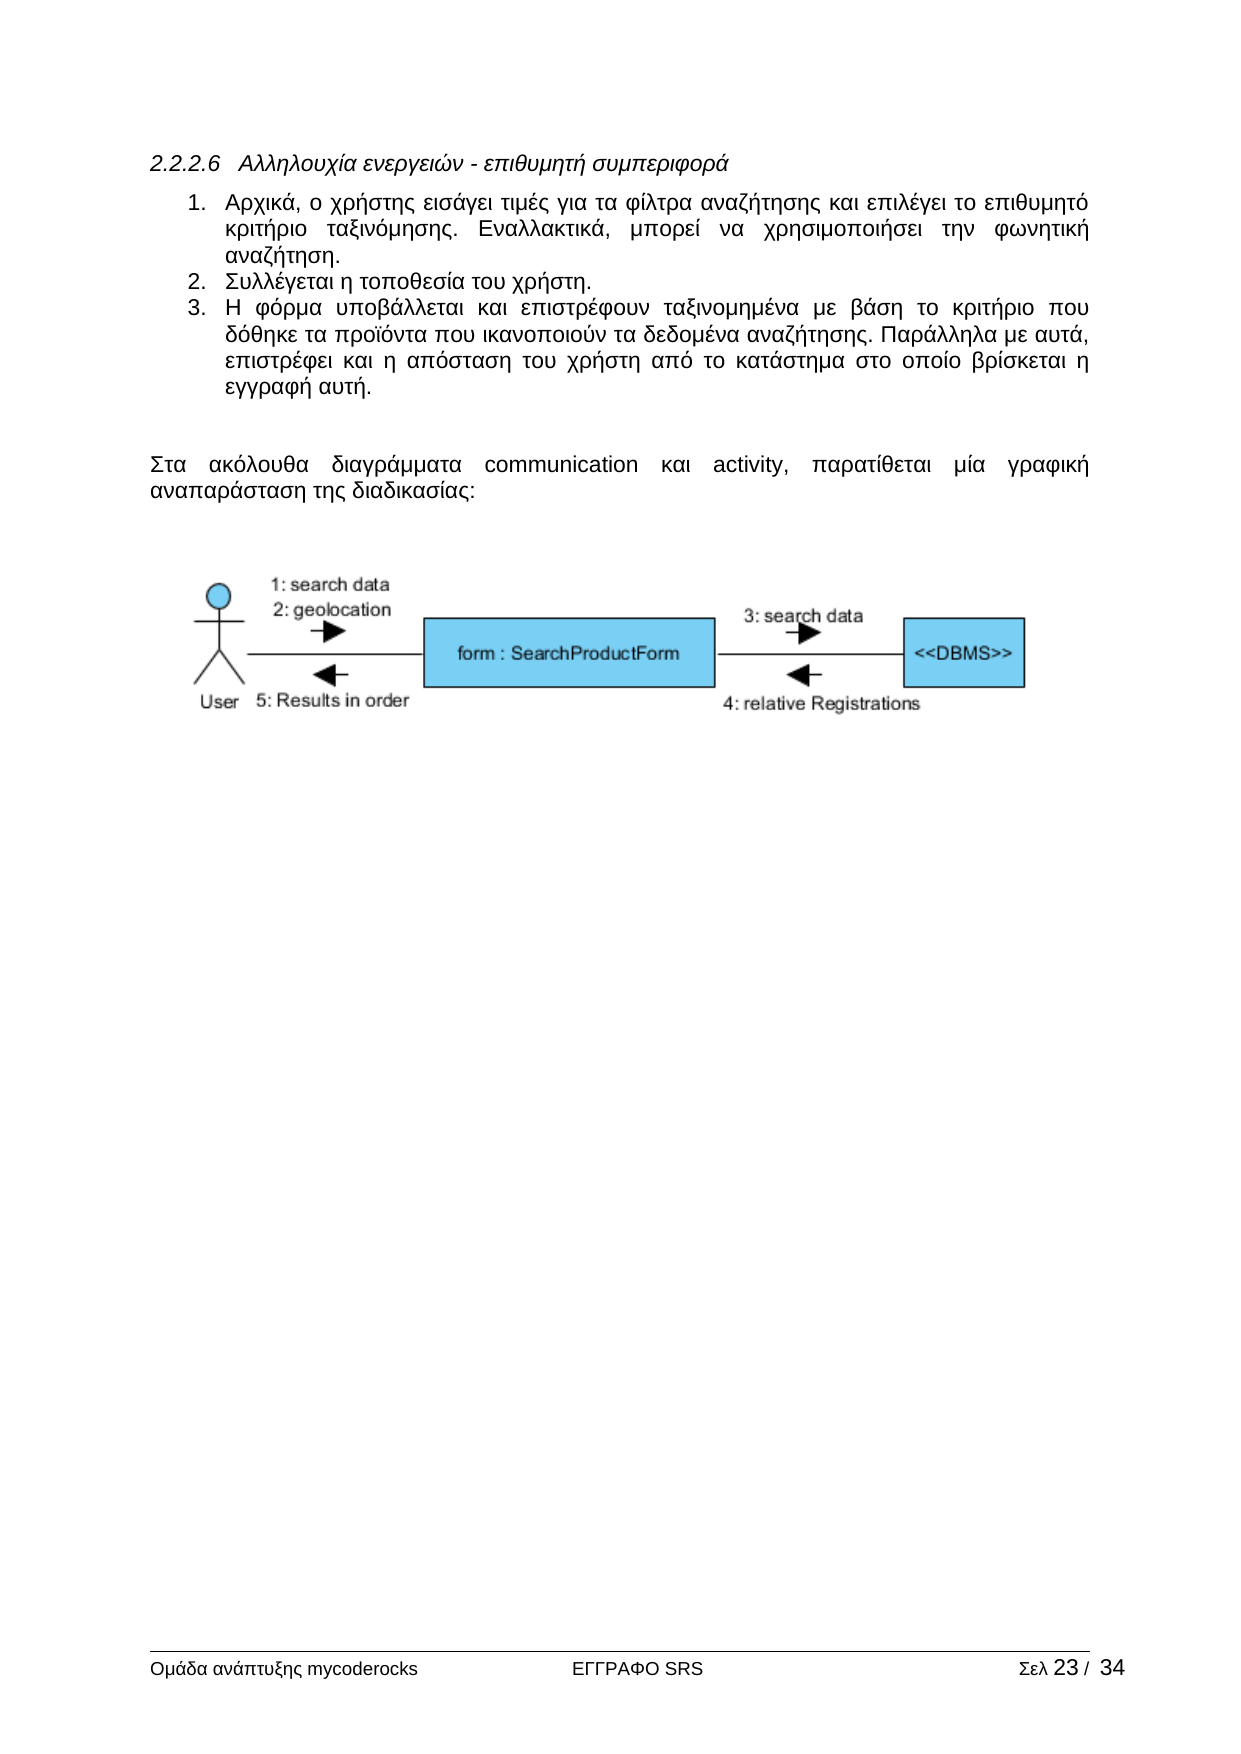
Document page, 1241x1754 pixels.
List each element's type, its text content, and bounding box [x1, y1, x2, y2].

subtitle 2.2.2.6 Αλληλουχία ενεργειών - επιθυμητή συμπεριφορά [150, 150, 1090, 176]
list Αρχικά, ο χρήστης εισάγει τιμές για τα φίλτρα αναζήτησης και επιλέγει το επιθυμητό κριτήριο ταξινόμησης. Εναλλακτικά, μπορεί να χρησιμοποιήσει την φωνητική αναζήτηση. [187, 189, 1090, 268]
list Συλλέγεται η τοποθεσία του χρήστη. [187, 268, 1090, 294]
list Η φόρμα υποβάλλεται και επιστρέφουν ταξινομημένα με βάση το κριτήριο που δόθηκε τα προϊόντα που ικανοποιούν τα δεδομένα αναζήτησης. Παράλληλα με αυτά, επιστρέφει και η απόσταση του χρήστη από το κατάστημα στο οποίο βρίσκεται η εγγραφή αυτή. [187, 294, 1090, 400]
picture [150, 516, 1077, 768]
text Στα ακόλουθα διαγράμματα communication και activity, παρατίθεται μία γραφική αναπαράσταση της διαδικασίας: [150, 451, 1090, 504]
